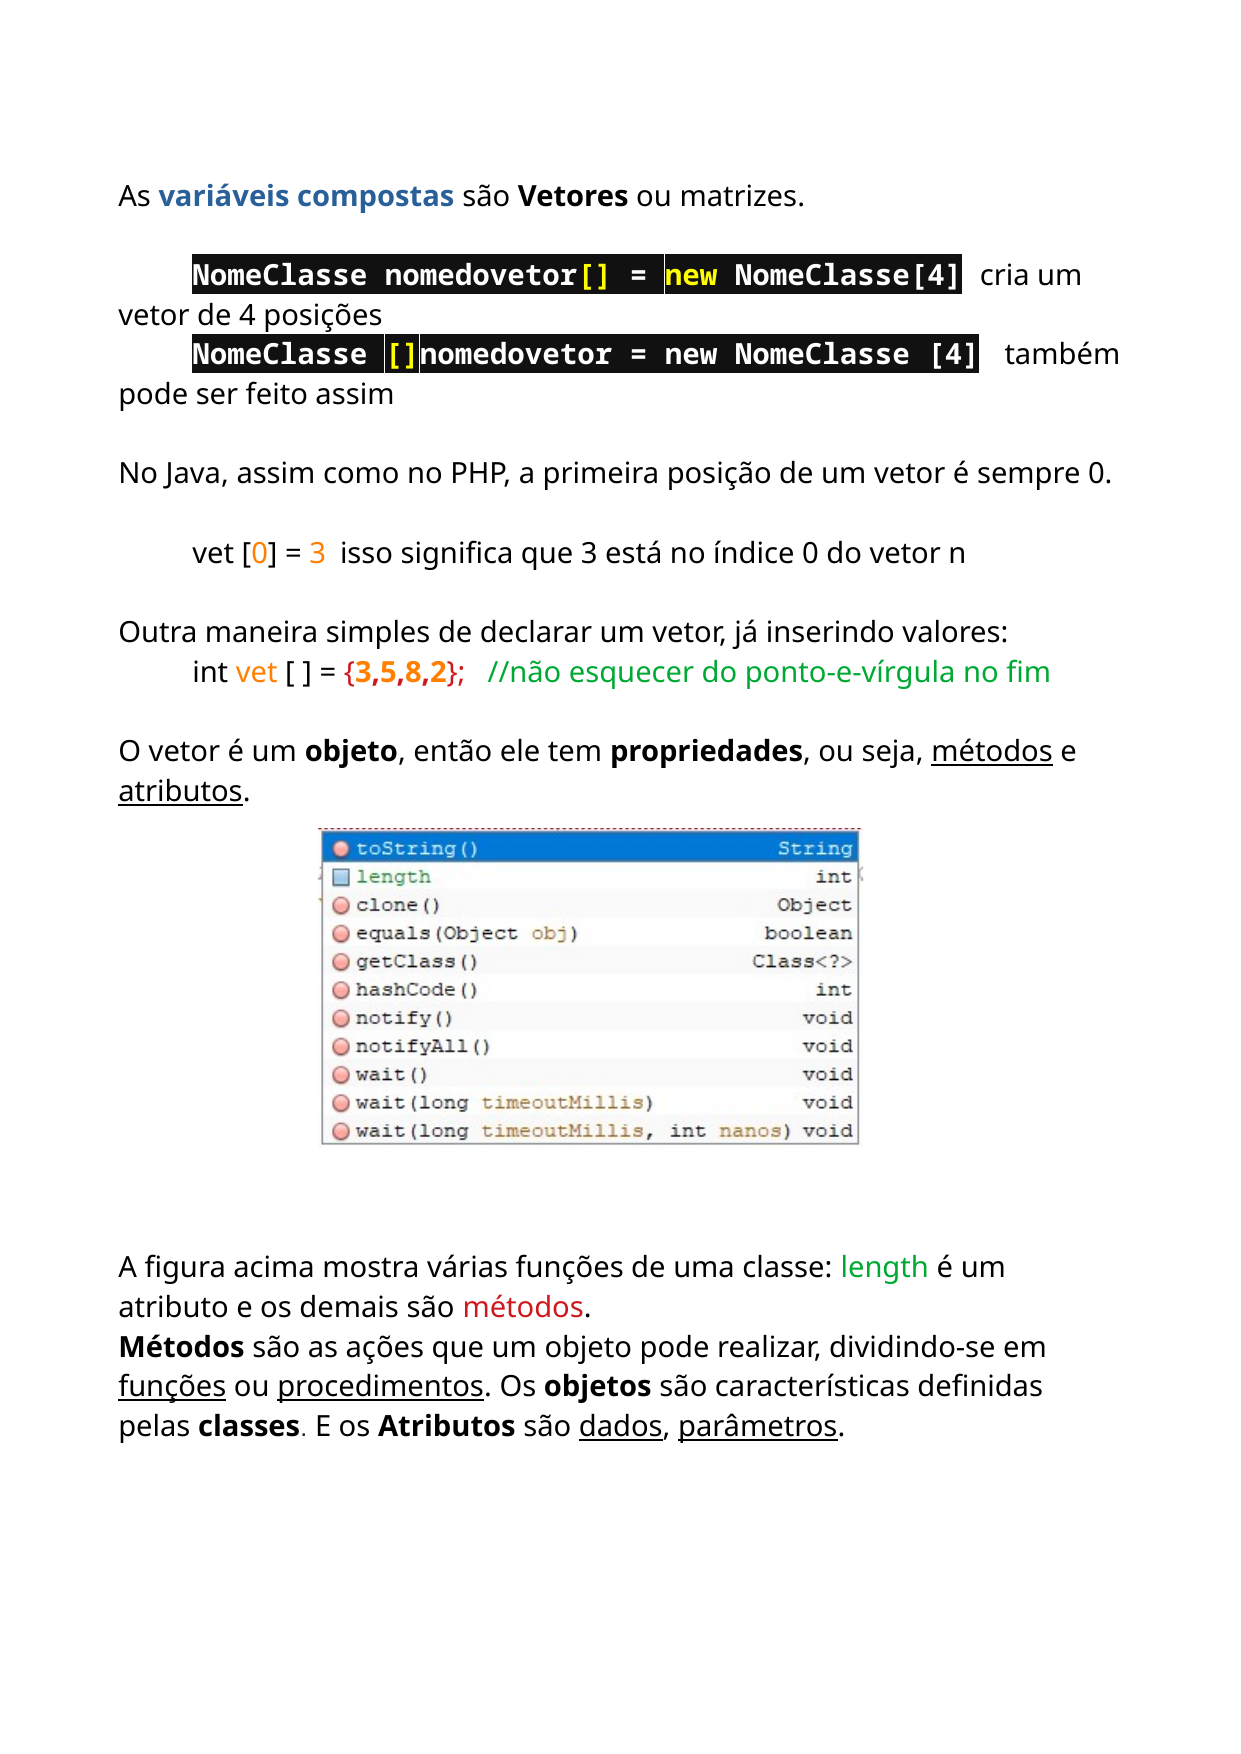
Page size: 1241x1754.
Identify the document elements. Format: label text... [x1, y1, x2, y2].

text A figura acima mostra várias funções de uma classe: length é um atributo e os demais são métodos. [118, 1246, 1122, 1326]
text As variáveis compostas são Vetores ou matrizes. [118, 175, 1122, 214]
text O vetor é um objeto, então ele tem propriedades, ou seja, métodos e atributos. [118, 731, 1157, 810]
picture [317, 828, 864, 1148]
text vet [0] = 3 isso significa que 3 está no índice 0 do vetor n [118, 532, 1122, 572]
text NomeClasse []nomedovetor = new NomeClasse [4] também pode ser feito assim [118, 334, 1122, 413]
text int vet [ ] = {3,5,8,2}; //não esquecer do ponto-e-vírgula no fim [118, 651, 1122, 691]
text Métodos são as ações que um objeto pode realizar, dividindo-se em funções ou procedimentos. Os objetos são características definidas pelas classes. E os Atributos são dados, parâmetros. [118, 1326, 1122, 1445]
text No Java, assim como no PHP, a primeira posição de um vetor é sempre 0. [118, 453, 1122, 492]
text NomeClasse nomedovetor[] = new NomeClasse[4] cria um vetor de 4 posições [118, 254, 1122, 334]
text Outra maneira simples de declarar um vetor, já inserindo valores: [118, 611, 1122, 651]
